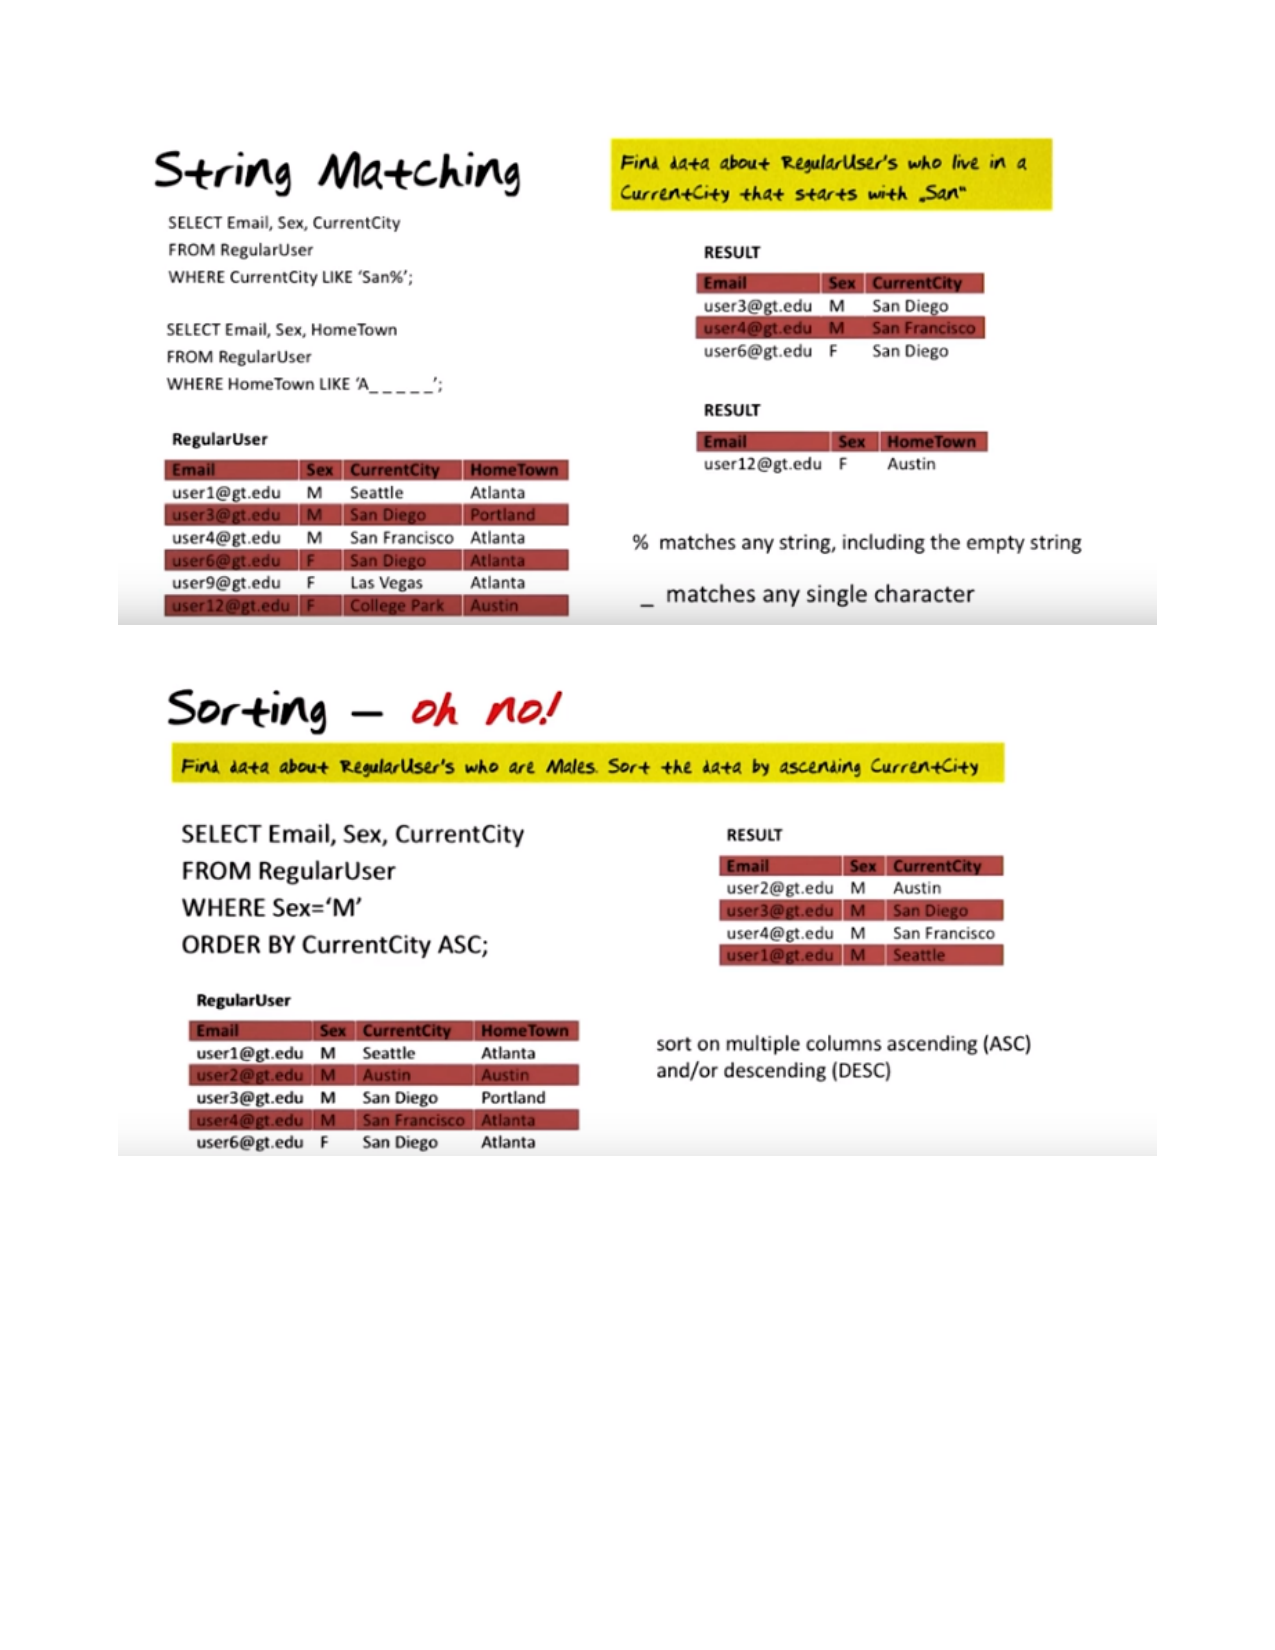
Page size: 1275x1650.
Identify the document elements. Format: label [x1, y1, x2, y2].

picture [118, 118, 1157, 625]
picture [118, 681, 1157, 1156]
